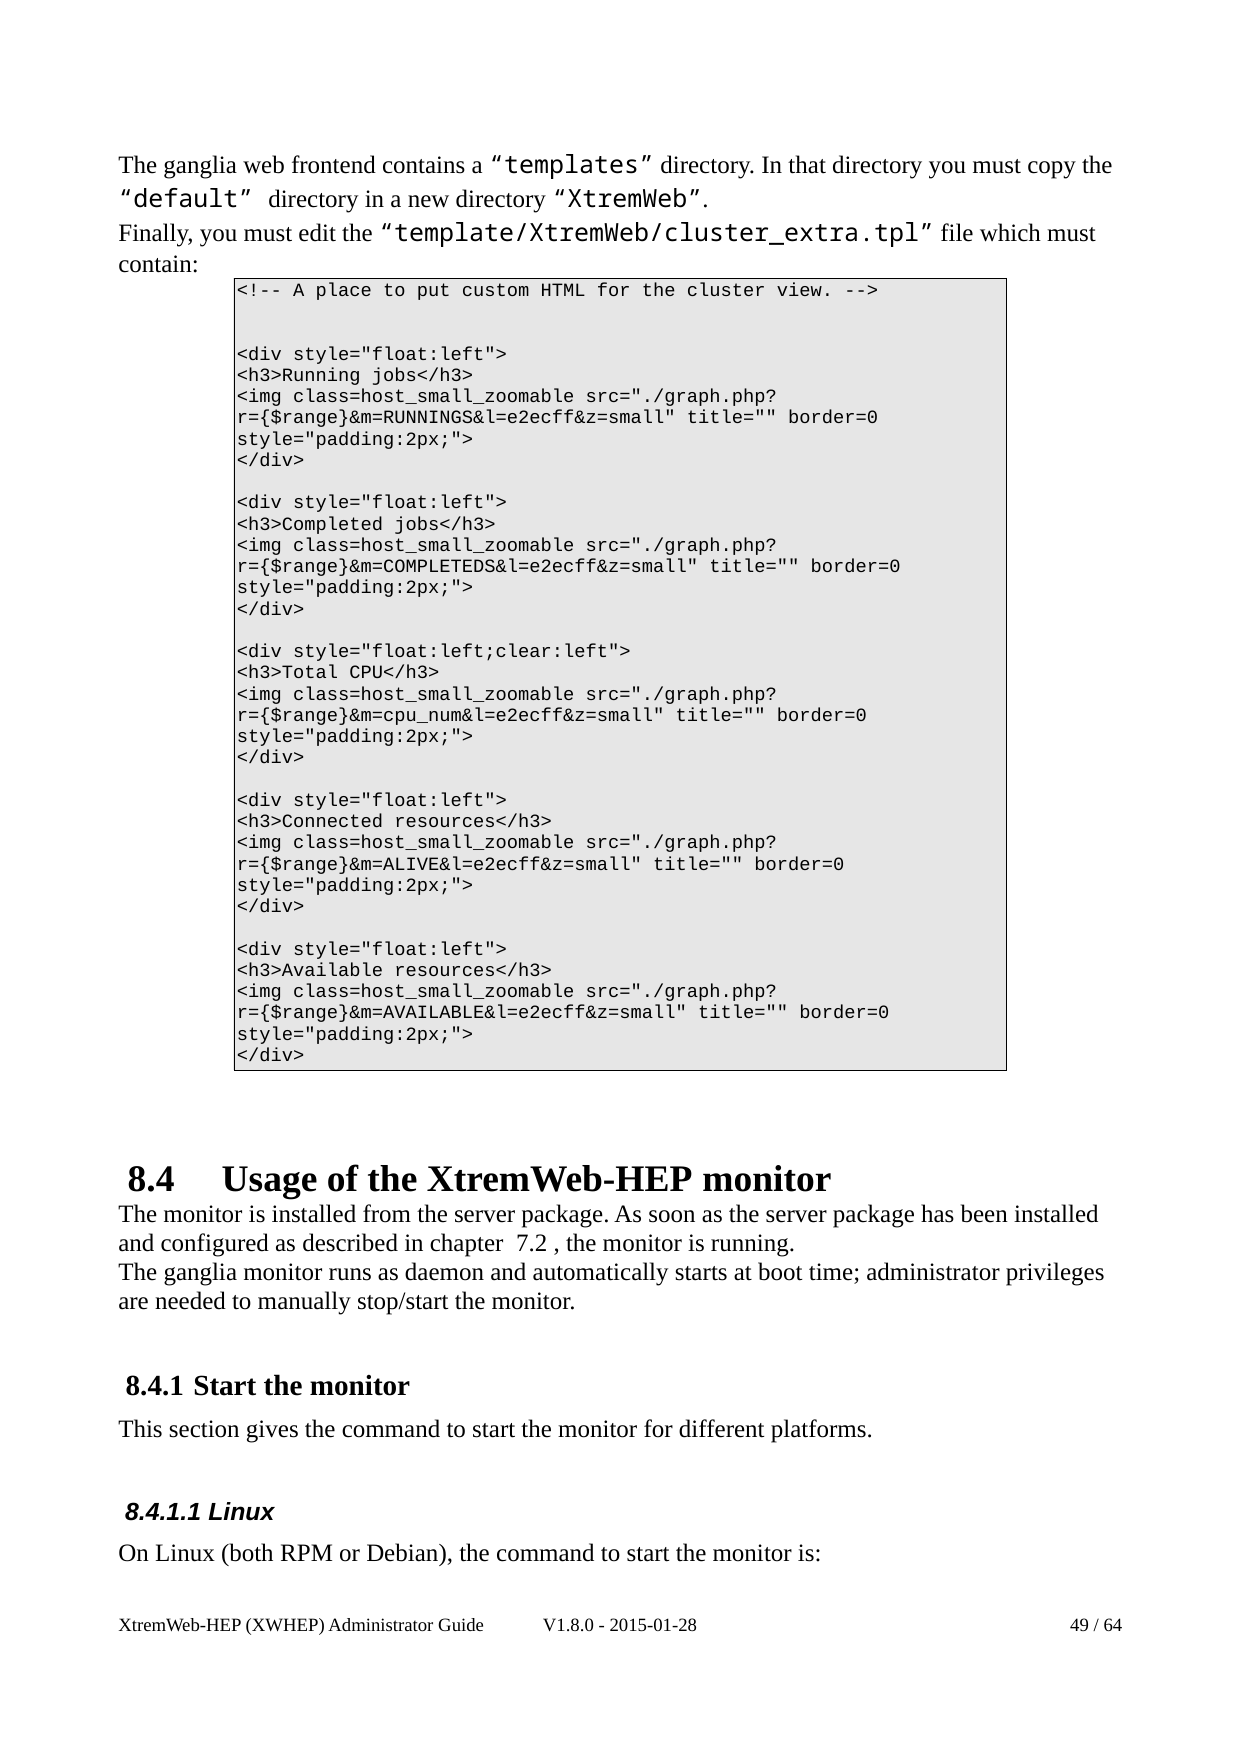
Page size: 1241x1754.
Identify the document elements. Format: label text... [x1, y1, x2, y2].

text The ganglia web frontend contains a “templates” directory. In that directory you must copy the “default” directory in a new directory “XtremWeb”. [118, 147, 1122, 215]
text The monitor is installed from the server package. As soon as the server package has been installed and configured as described in chapter 7.2, the monitor is running. [118, 1199, 1122, 1257]
subtitle Linux [118, 1497, 1122, 1525]
text <div style="float:left"> [235, 788, 1006, 809]
text <!-- A place to put custom HTML for the cluster view. --> [235, 279, 1006, 299]
text <h3>Available resources</h3> [235, 958, 1006, 979]
text <div style="float:left"> [235, 937, 1006, 958]
subtitle Start the monitor [118, 1368, 1122, 1402]
text </div> [235, 597, 1006, 618]
text <img class=host_small_zoomable src="./graph.php?r={$range}&m=ALIVE&l=e2ecff&z=small" title="" border=0 style="padding:2px;"> [235, 830, 1006, 894]
text <div style="float:left"> [235, 342, 1006, 363]
text </div> [235, 448, 1006, 469]
text <img class=host_small_zoomable src="./graph.php?r={$range}&m=cpu_num&l=e2ecff&z=small" title="" border=0 style="padding:2px;"> [235, 682, 1006, 745]
text This section gives the command to start the monitor for different platforms. [118, 1414, 1122, 1443]
text <h3>Completed jobs</h3> [235, 512, 1006, 533]
text </div> [235, 894, 1006, 915]
text Finally, you must edit the “template/XtremWeb/cluster_extra.tpl” file which must contain: [118, 215, 1122, 278]
text <div style="float:left"> [235, 490, 1006, 512]
text <div style="float:left;clear:left"> [235, 639, 1006, 660]
text <h3>Running jobs</h3> [235, 363, 1006, 384]
text </div> [235, 1043, 1006, 1070]
text The ganglia monitor runs as daemon and automatically starts at boot time; administrator privileges are needed to manually stop/start the monitor. [118, 1257, 1122, 1314]
text <img class=host_small_zoomable src="./graph.php?r={$range}&m=AVAILABLE&l=e2ecff&z=small" title="" border=0 style="padding:2px;"> [235, 979, 1006, 1043]
text <h3>Connected resources</h3> [235, 809, 1006, 830]
text <img class=host_small_zoomable src="./graph.php?r={$range}&m=COMPLETEDS&l=e2ecff&z=small" title="" border=0 style="padding:2px;"> [235, 533, 1006, 597]
text <h3>Total CPU</h3> [235, 660, 1006, 682]
text <img class=host_small_zoomable src="./graph.php?r={$range}&m=RUNNINGS&l=e2ecff&z=small" title="" border=0 style="padding:2px;"> [235, 384, 1006, 448]
text On Linux (both RPM or Debian), the command to start the monitor is: [118, 1538, 1122, 1567]
text </div> [235, 745, 1006, 767]
subtitle Usage of the XtremWeb-HEP monitor [118, 1156, 1122, 1199]
